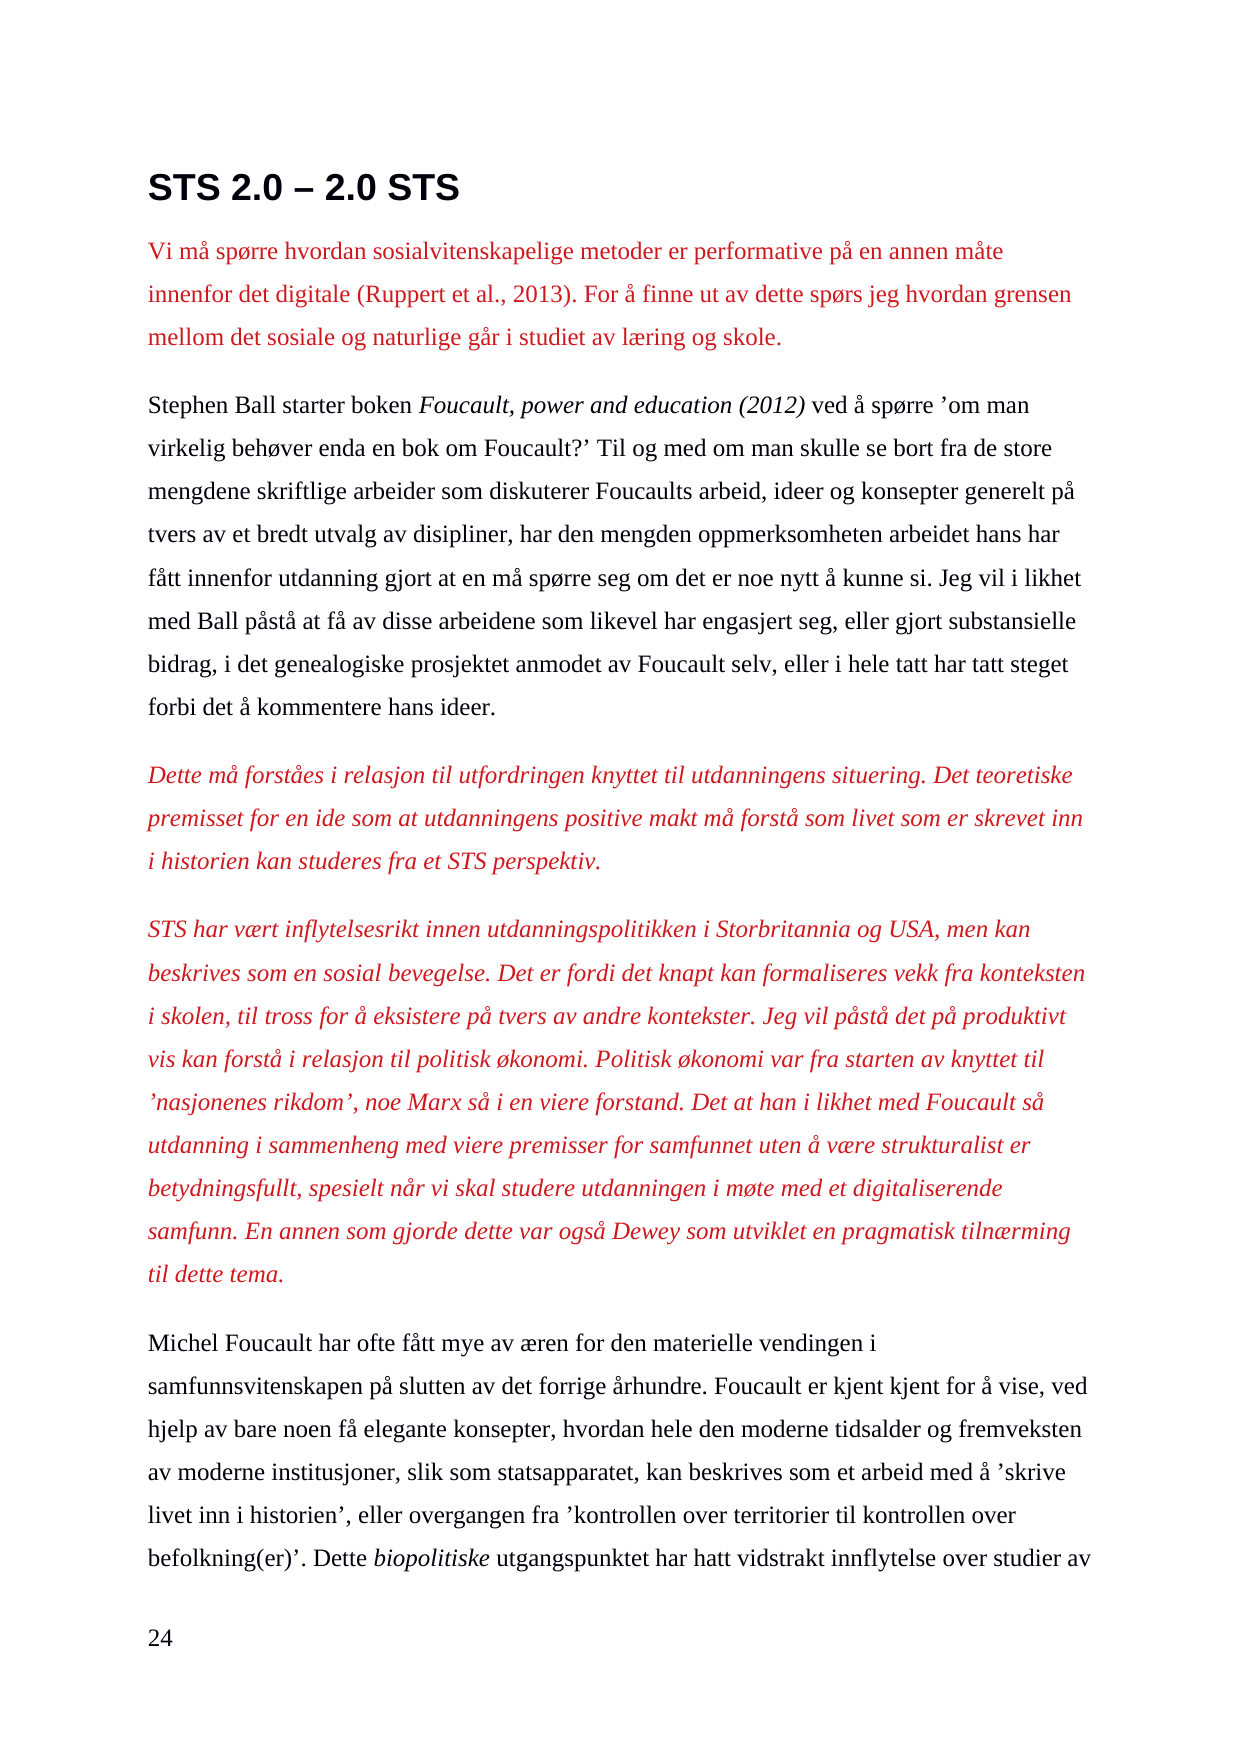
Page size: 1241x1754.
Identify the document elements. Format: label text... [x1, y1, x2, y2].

subtitle STS 2.0 – 2.0 STS [148, 165, 1092, 208]
text Vi må spørre hvordan sosialvitenskapelige metoder er performative på en annen måte innenfor det digitale (Ruppert et al., 2013). For å finne ut av dette spørs jeg hvordan grensen mellom det sosiale og naturlige går i studiet av læring og skole. [148, 236, 1092, 351]
text STS har vært inflytelsesrikt innen utdanningspolitikken i Storbritannia og USA, men kan beskrives som en sosial bevegelse. Det er fordi det knapt kan formaliseres vekk fra konteksten i skolen, til tross for å eksistere på tvers av andre kontekster. Jeg vil påstå det på produktivt vis kan forstå i relasjon til politisk økonomi. Politisk økonomi var fra starten av knyttet til ’nasjonenes rikdom’, noe Marx så i en viere forstand. Det at han i likhet med Foucault så utdanning i sammenheng med viere premisser for samfunnet uten å være strukturalist er betydningsfullt, spesielt når vi skal studere utdanningen i møte med et digitaliserende samfunn. En annen som gjorde dette var også Dewey som utviklet en pragmatisk tilnærming til dette tema. [148, 914, 1092, 1288]
text Michel Foucault har ofte fått mye av æren for den materielle vendingen i samfunnsvitenskapen på slutten av det forrige århundre. Foucault er kjent kjent for å vise, ved hjelp av bare noen få elegante konsepter, hvordan hele den moderne tidsalder og fremveksten av moderne institusjoner, slik som statsapparatet, kan beskrives som et arbeid med å ’skrive livet inn i historien’, eller overgangen fra ’kontrollen over territorier til kontrollen over befolkning(er)’. Dette biopolitiske utgangspunktet har hatt vidstrakt innflytelse over studier av [148, 1328, 1092, 1572]
text Dette må forståes i relasjon til utfordringen knyttet til utdanningens situering. Det teoretiske premisset for en ide som at utdanningens positive makt må forstå som livet som er skrevet inn i historien kan studeres fra et STS perspektiv. [148, 760, 1092, 875]
text Stephen Ball starter boken Foucault, power and education (2012) ved å spørre ’om man virkelig behøver enda en bok om Foucault?’ Til og med om man skulle se bort fra de store mengdene skriftlige arbeider som diskuterer Foucaults arbeid, ideer og konsepter generelt på tvers av et bredt utvalg av disipliner, har den mengden oppmerksomheten arbeidet hans har fått innenfor utdanning gjort at en må spørre seg om det er noe nytt å kunne si. Jeg vil i likhet med Ball påstå at få av disse arbeidene som likevel har engasjert seg, eller gjort substansielle bidrag, i det genealogiske prosjektet anmodet av Foucault selv, eller i hele tatt har tatt steget forbi det å kommentere hans ideer. [148, 390, 1092, 721]
